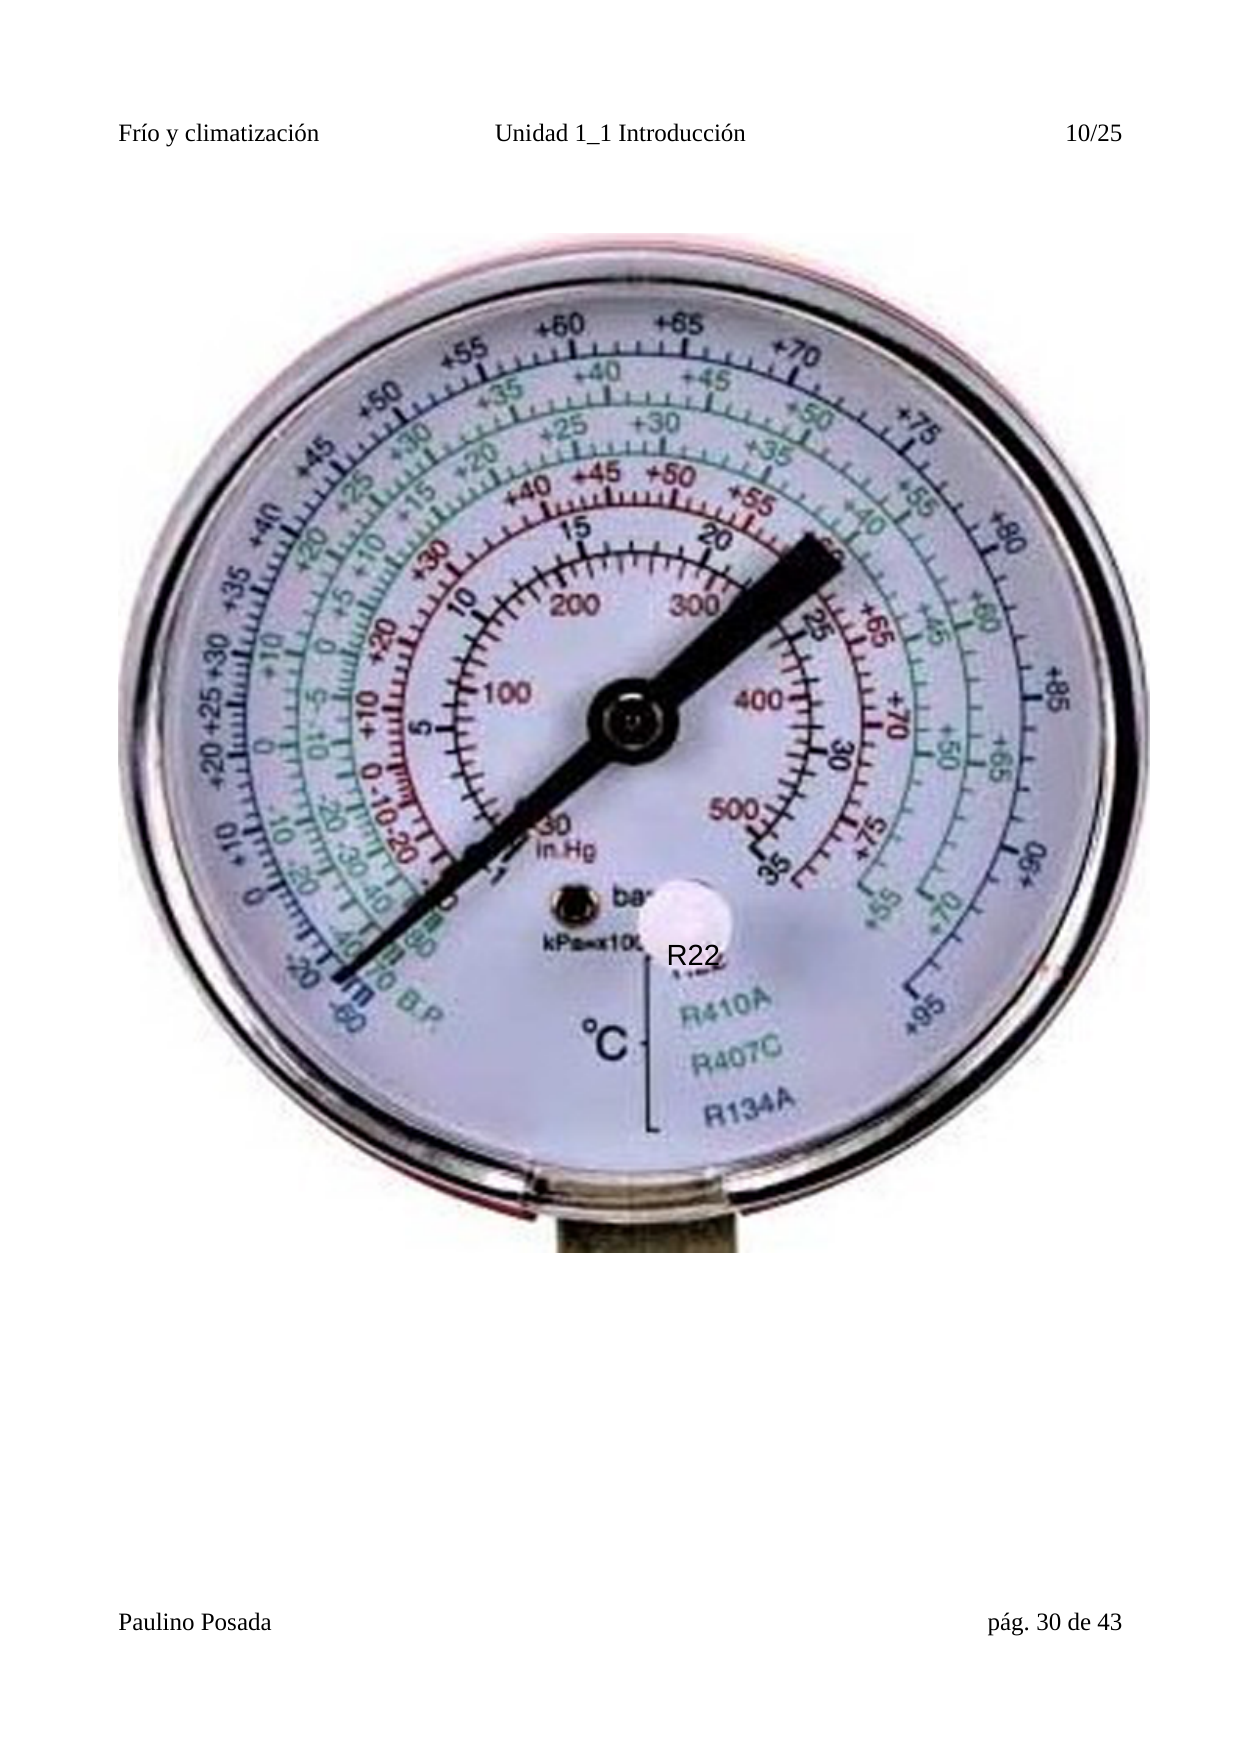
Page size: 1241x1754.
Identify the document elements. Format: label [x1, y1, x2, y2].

picture [118, 233, 1150, 1253]
